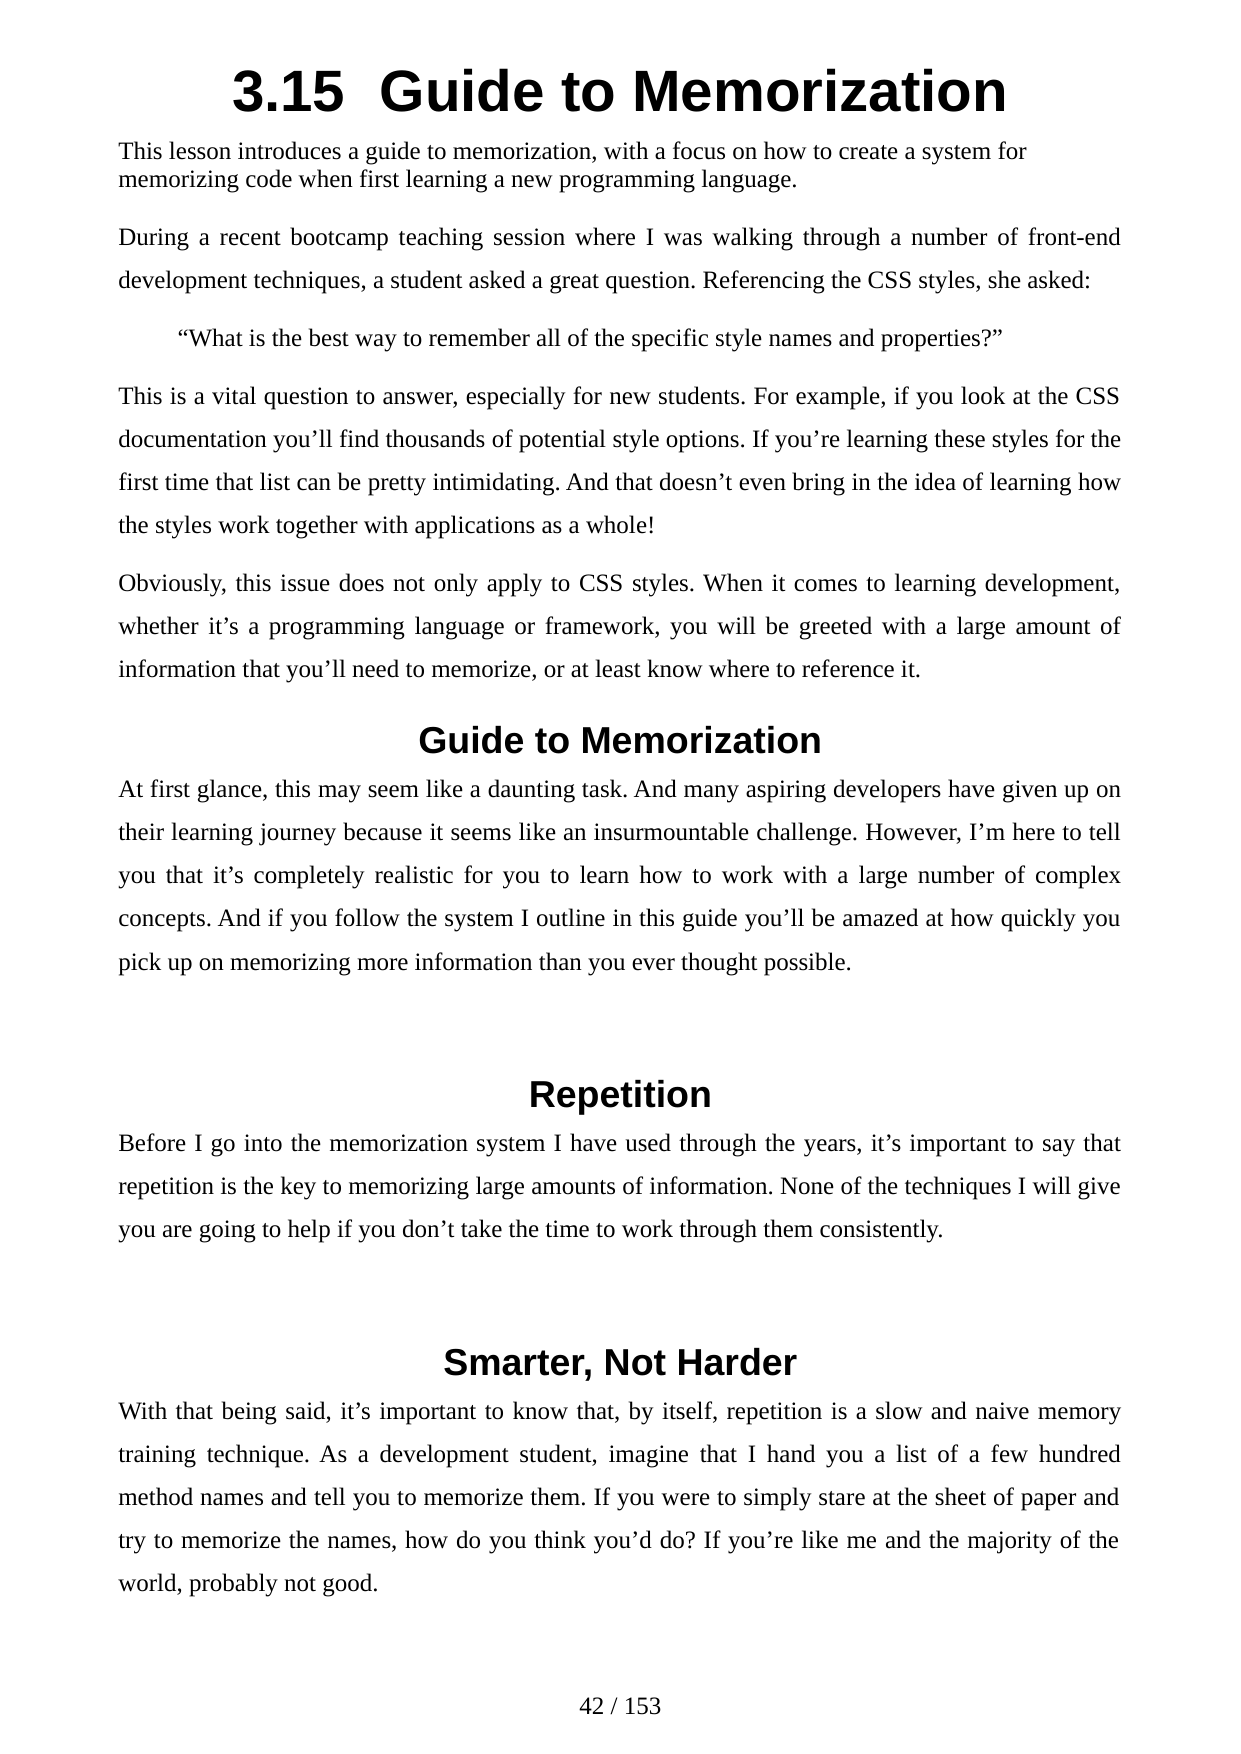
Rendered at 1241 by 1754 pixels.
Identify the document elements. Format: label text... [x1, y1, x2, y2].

title 3.15 Guide to Memorization [118, 56, 1122, 123]
subtitle Guide to Memorization [118, 718, 1122, 762]
text This lesson introduces a guide to memorization, with a focus on how to create a system for memorizing code when first learning a new programming language. [118, 136, 1122, 193]
subtitle Repetition [118, 1072, 1122, 1116]
text At first glance, this may seem like a daunting task. And many aspiring developers have given up on their learning journey because it seems like an insurmountable challenge. However, I’m here to tell you that it’s completely realistic for you to learn how to work with a large number of complex concepts. And if you follow the system I outline in this guide you’ll be amazed at how quickly you pick up on memorizing more information than you ever thought possible. [118, 774, 1122, 975]
text With that being said, it’s important to know that, by itself, repetition is a slow and naive memory training technique. As a development student, imagine that I hand you a list of a few hundred method names and tell you to memorize them. If you were to simply stare at the sheet of paper and try to memorize the names, how do you think you’d do? If you’re like me and the majority of the world, probably not good. [118, 1396, 1122, 1597]
text This is a vital question to answer, especially for new students. For example, if you look at the CSS documentation you’ll find thousands of potential style options. If you’re learning these styles for the first time that list can be pretty intimidating. And that doesn’t even bring in the idea of learning how the styles work together with applications as a whole! [118, 381, 1122, 539]
subtitle Smarter, Not Harder [118, 1340, 1122, 1383]
text “What is the best way to remember all of the specific style names and properties?” [177, 323, 1063, 352]
text Obviously, this issue does not only apply to CSS styles. When it comes to learning development, whether it’s a programming language or framework, you will be greeted with a large amount of information that you’ll need to memorize, or at least know where to reference it. [118, 568, 1122, 683]
text During a recent bootcamp teaching session where I was walking through a number of front-end development techniques, a student asked a great question. Referencing the CSS styles, she asked: [118, 222, 1122, 294]
text Before I go into the memorization system I have used through the years, it’s important to say that repetition is the key to memorizing large amounts of information. None of the techniques I will give you are going to help if you don’t take the time to work through them consistently. [118, 1128, 1122, 1243]
